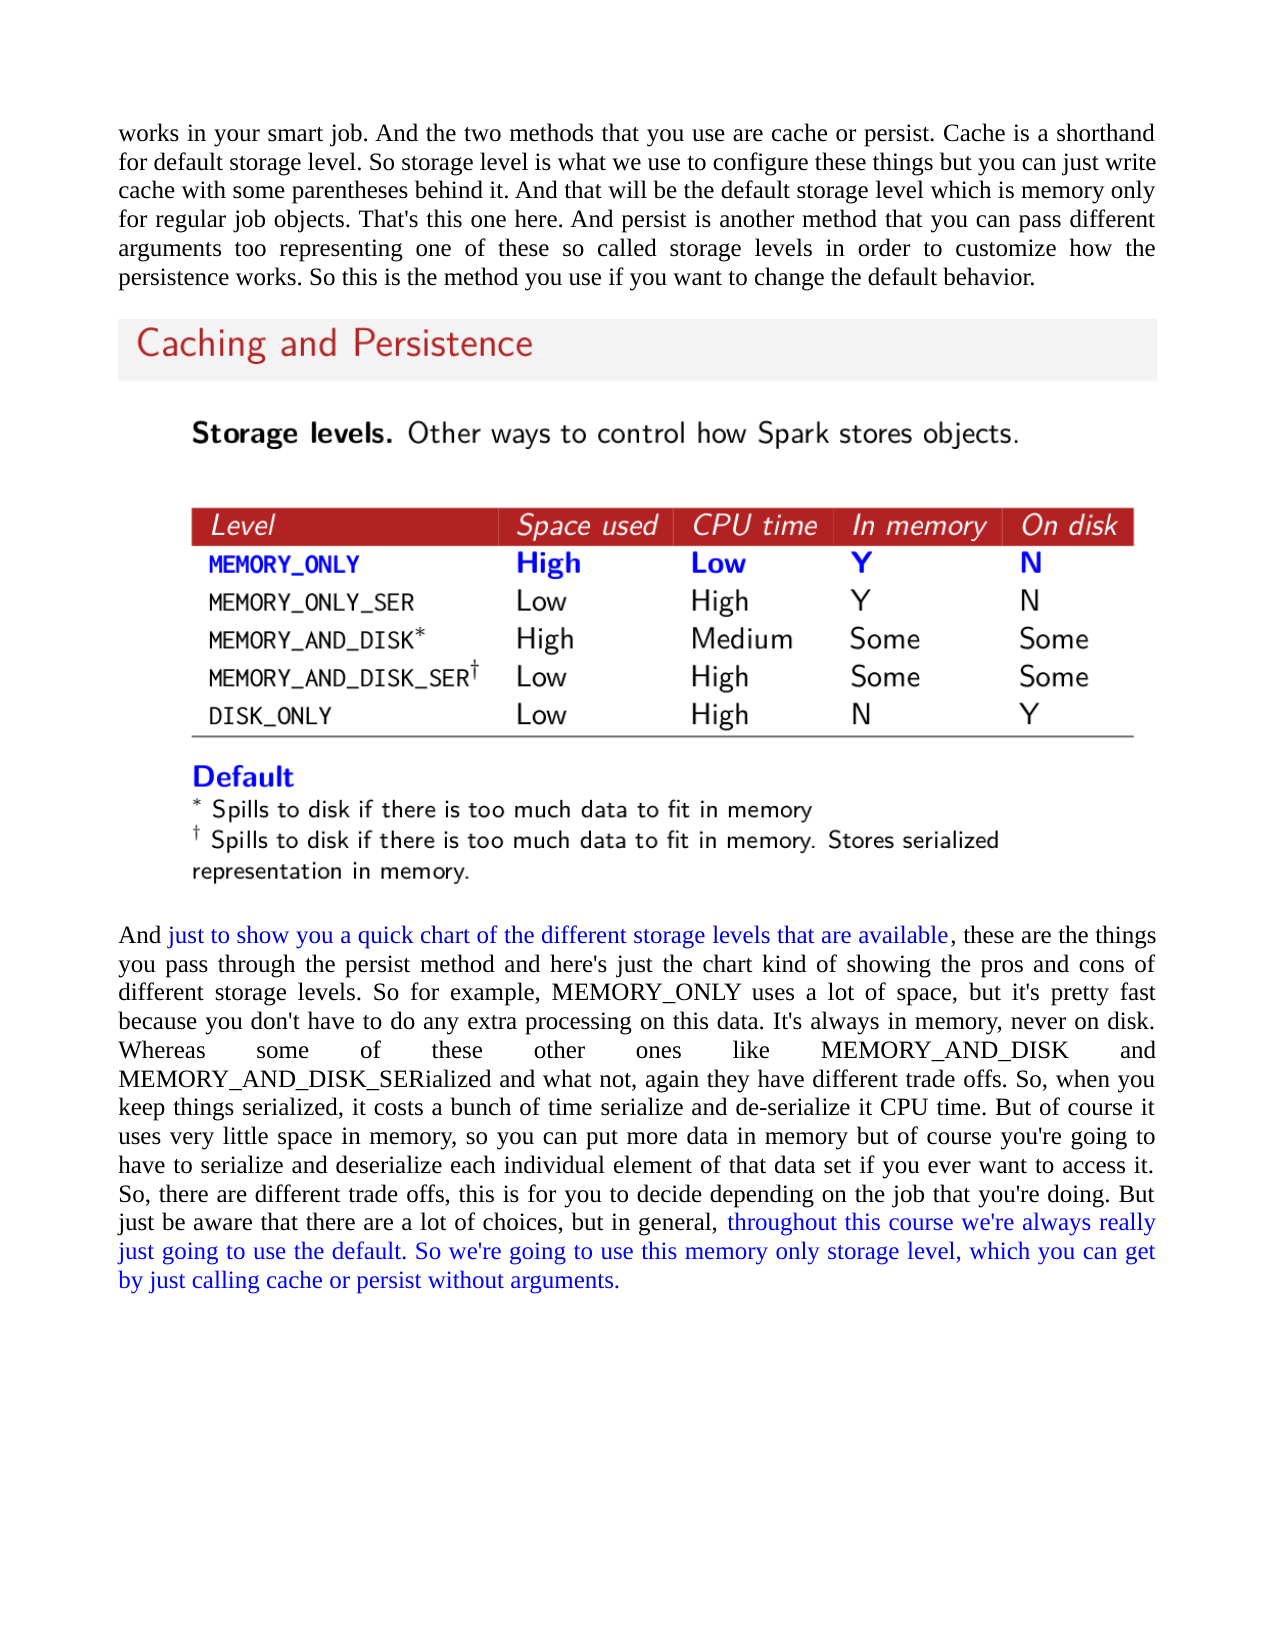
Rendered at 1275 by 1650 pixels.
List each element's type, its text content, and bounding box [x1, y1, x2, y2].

text And just to show you a quick chart of the different storage levels that are available, these are the things you pass through the persist method and here's just the chart kind of showing the pros and cons of different storage levels. So for example, MEMORY_ONLY uses a lot of space, but it's pretty fast because you don't have to do any extra processing on this data. It's always in memory, never on disk. Whereas some of these other ones like MEMORY_AND_DISK and MEMORY_AND_DISK_SERialized and what not, again they have different trade offs. So, when you keep things serialized, it costs a bunch of time serialize and de-serialize it CPU time. But of course it uses very little space in memory, so you can put more data in memory but of course you're going to have to serialize and deserialize each individual element of that data set if you ever want to access it. So, there are different trade offs, this is for you to decide depending on the job that you're doing. But just be aware that there are a lot of choices, but in general, throughout this course we're always really just going to use the default. So we're going to use this memory only storage level, which you can get by just calling cache or persist without arguments. [118, 920, 1157, 1294]
picture [118, 319, 1157, 892]
text works in your smart job. And the two methods that you use are cache or persist. Cache is a shorthand for default storage level. So storage level is what we use to configure these things but you can just write cache with some parentheses behind it. And that will be the default storage level which is memory only for regular job objects. That's this one here. And persist is another method that you can pass different arguments too representing one of these so called storage levels in order to customize how the persistence works. So this is the method you use if you want to change the default behavior. [118, 118, 1157, 291]
